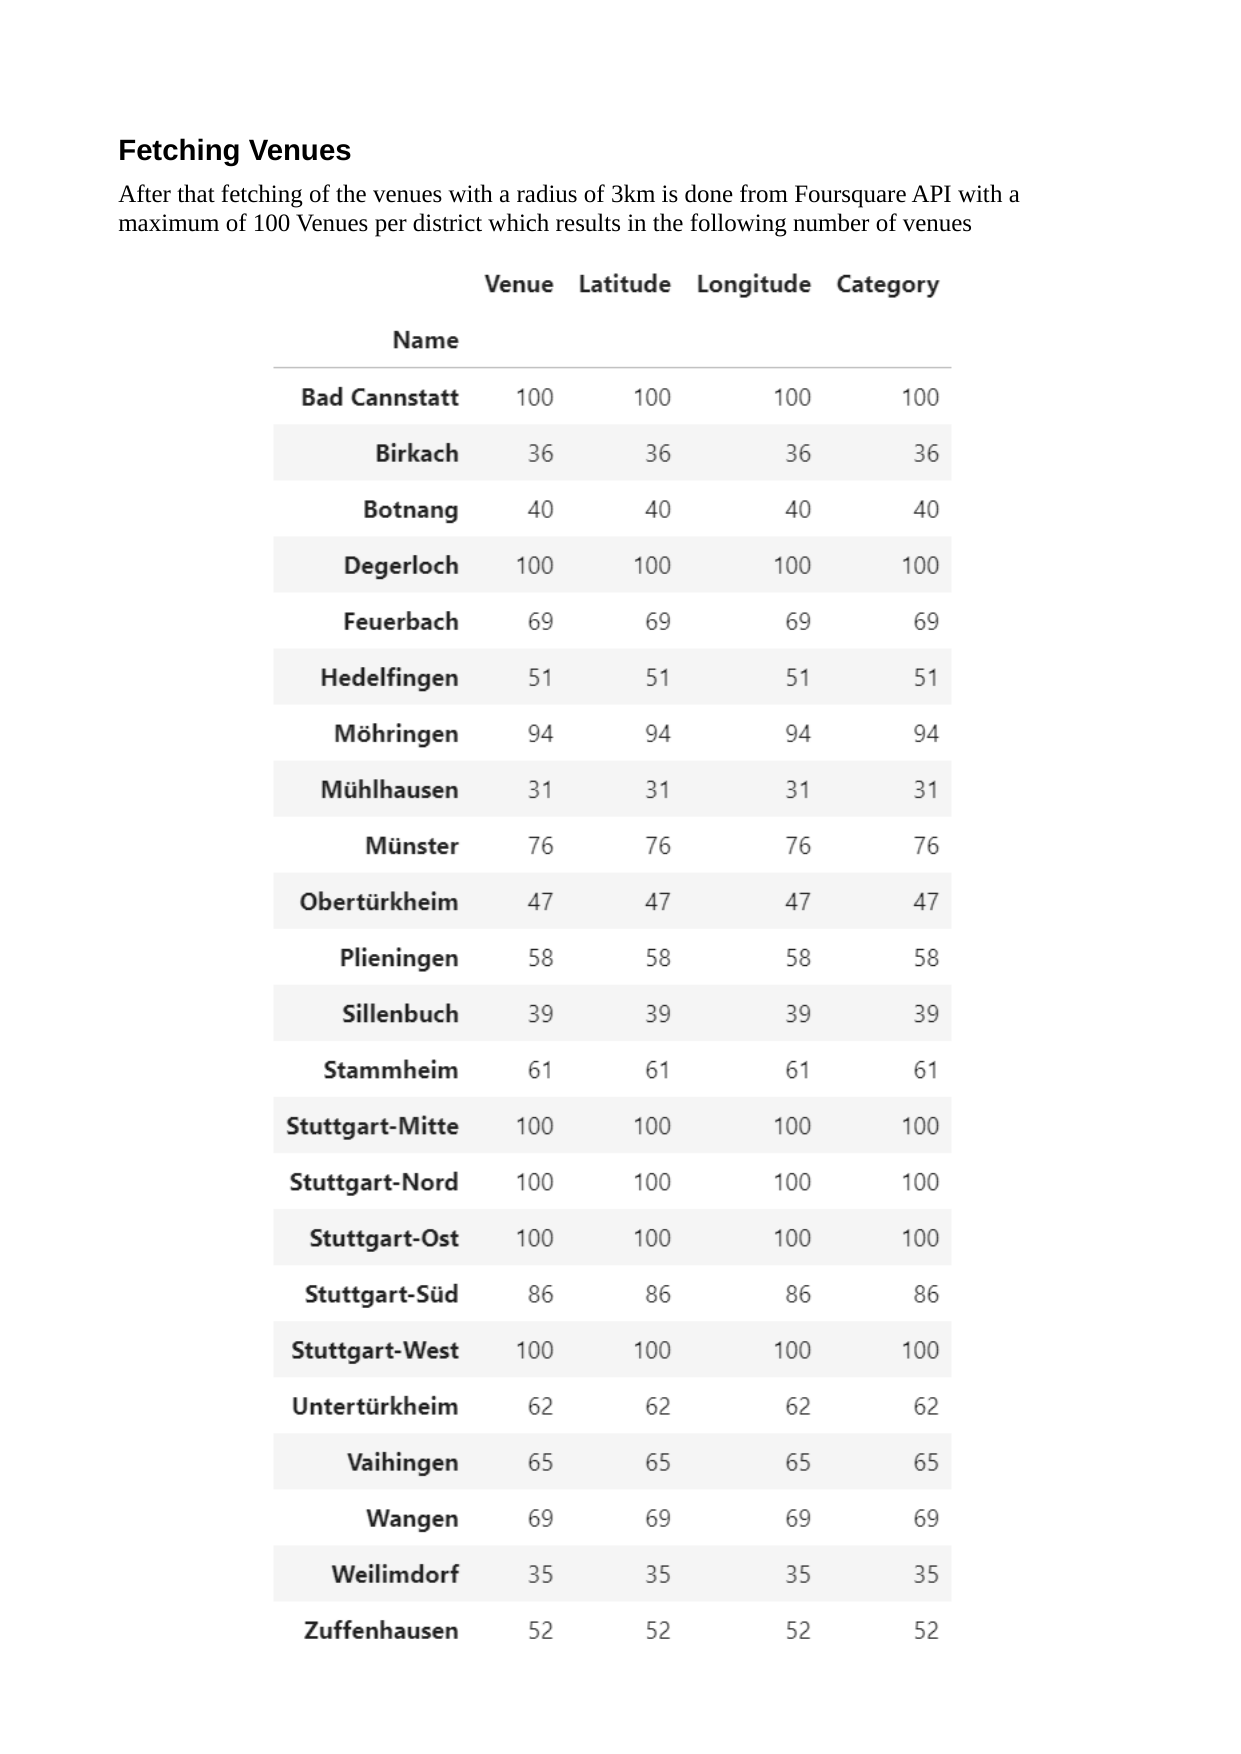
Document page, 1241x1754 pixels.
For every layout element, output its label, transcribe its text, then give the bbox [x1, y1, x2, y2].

subtitle Fetching Venues [118, 133, 1122, 166]
text After that fetching of the venues with a radius of 3km is done from Foursquare API with a maximum of 100 Venues per district which results in the following number of venues [118, 179, 1122, 236]
picture [263, 259, 977, 1663]
